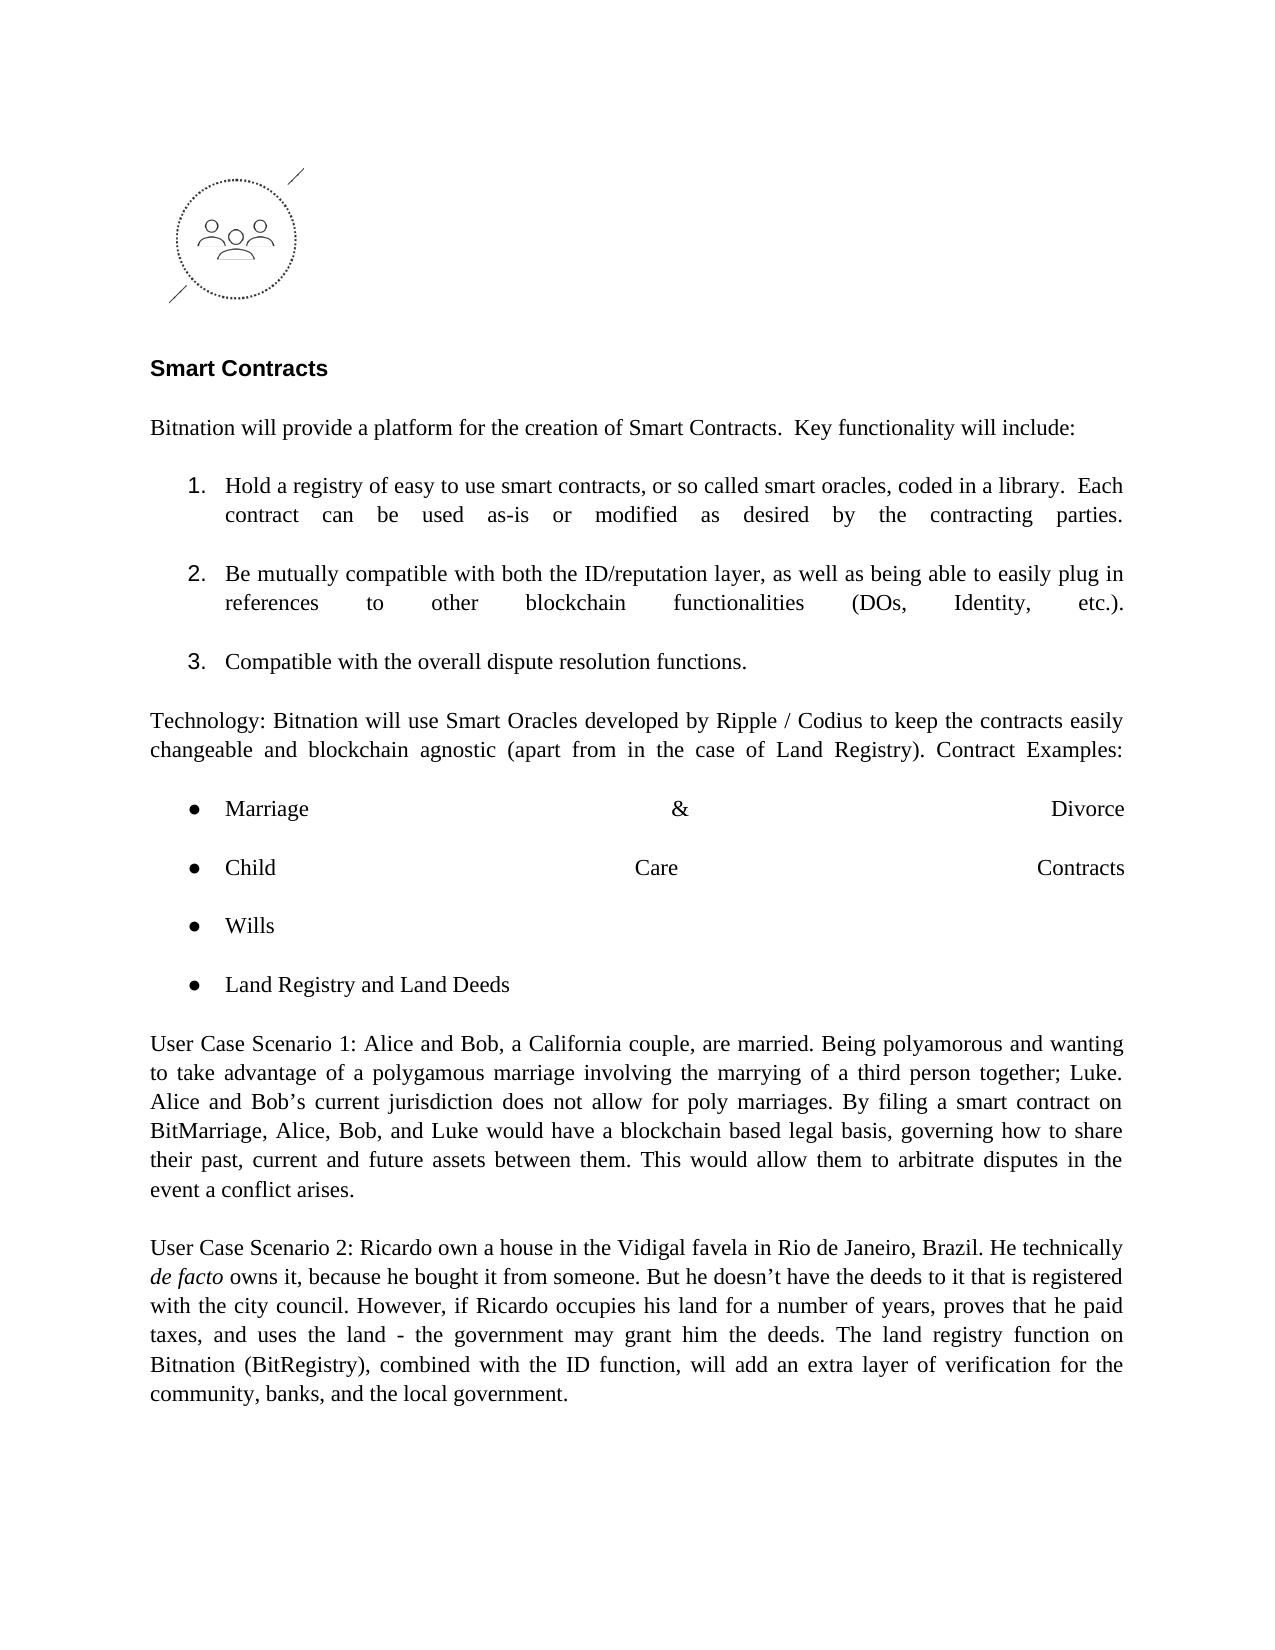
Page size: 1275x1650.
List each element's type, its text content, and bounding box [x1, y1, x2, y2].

list Compatible with the overall dispute resolution functions. [187, 649, 1125, 675]
list Wills [187, 913, 1125, 968]
picture [168, 168, 304, 304]
list Marriage & Divorce [187, 795, 1125, 851]
text Bitnation will provide a platform for the creation of Smart Contracts. Key functionality will include: [150, 414, 1125, 440]
text User Case Scenario 2: Ricardo own a house in the Vidigal favela in Rio de Janeiro, Brazil. He technically de facto owns it, because he bought it from someone. But he doesn’t have the deeds to it that is registered with the city council. However, if Ricardo occupies his land for a number of years, proves that he paid taxes, and uses the land - the government may grant him the deeds. The land registry function on Bitnation (BitRegistry), combined with the ID function, will add an extra layer of verification for the community, banks, and the local government. [150, 1235, 1125, 1406]
text Technology: Bitnation will use Smart Oracles developed by Ripple / Codius to keep the contracts easily changeable and blockchain agnostic (apart from in the case of Land Registry). Contract Examples: [150, 708, 1125, 792]
list Hold a registry of easy to use smart contracts, or so called smart oracles, coded in a library. Each contract can be used as-is or modified as desired by the contracting parties. [187, 473, 1125, 557]
list Be mutually compatible with both the ID/reputation layer, as well as being able to easily plug in references to other blockchain functionalities (DOs, Identity, etc.). [187, 561, 1125, 645]
text Smart Contracts [150, 356, 1125, 381]
list Child Care Contracts [187, 854, 1125, 909]
list Land Registry and Land Deeds [187, 972, 1125, 998]
text User Case Scenario 1: Alice and Bob, a California couple, are married. Being polyamorous and wanting to take advantage of a polygamous marriage involving the marrying of a third person together; Luke. Alice and Bob’s current jurisdiction does not allow for poly marriages. By filing a smart contract on BitMarriage, Alice, Bob, and Luke would have a blockchain based legal basis, governing how to share their past, current and future assets between them. This would allow them to arbitrate disputes in the event a conflict arises. [150, 1031, 1125, 1202]
